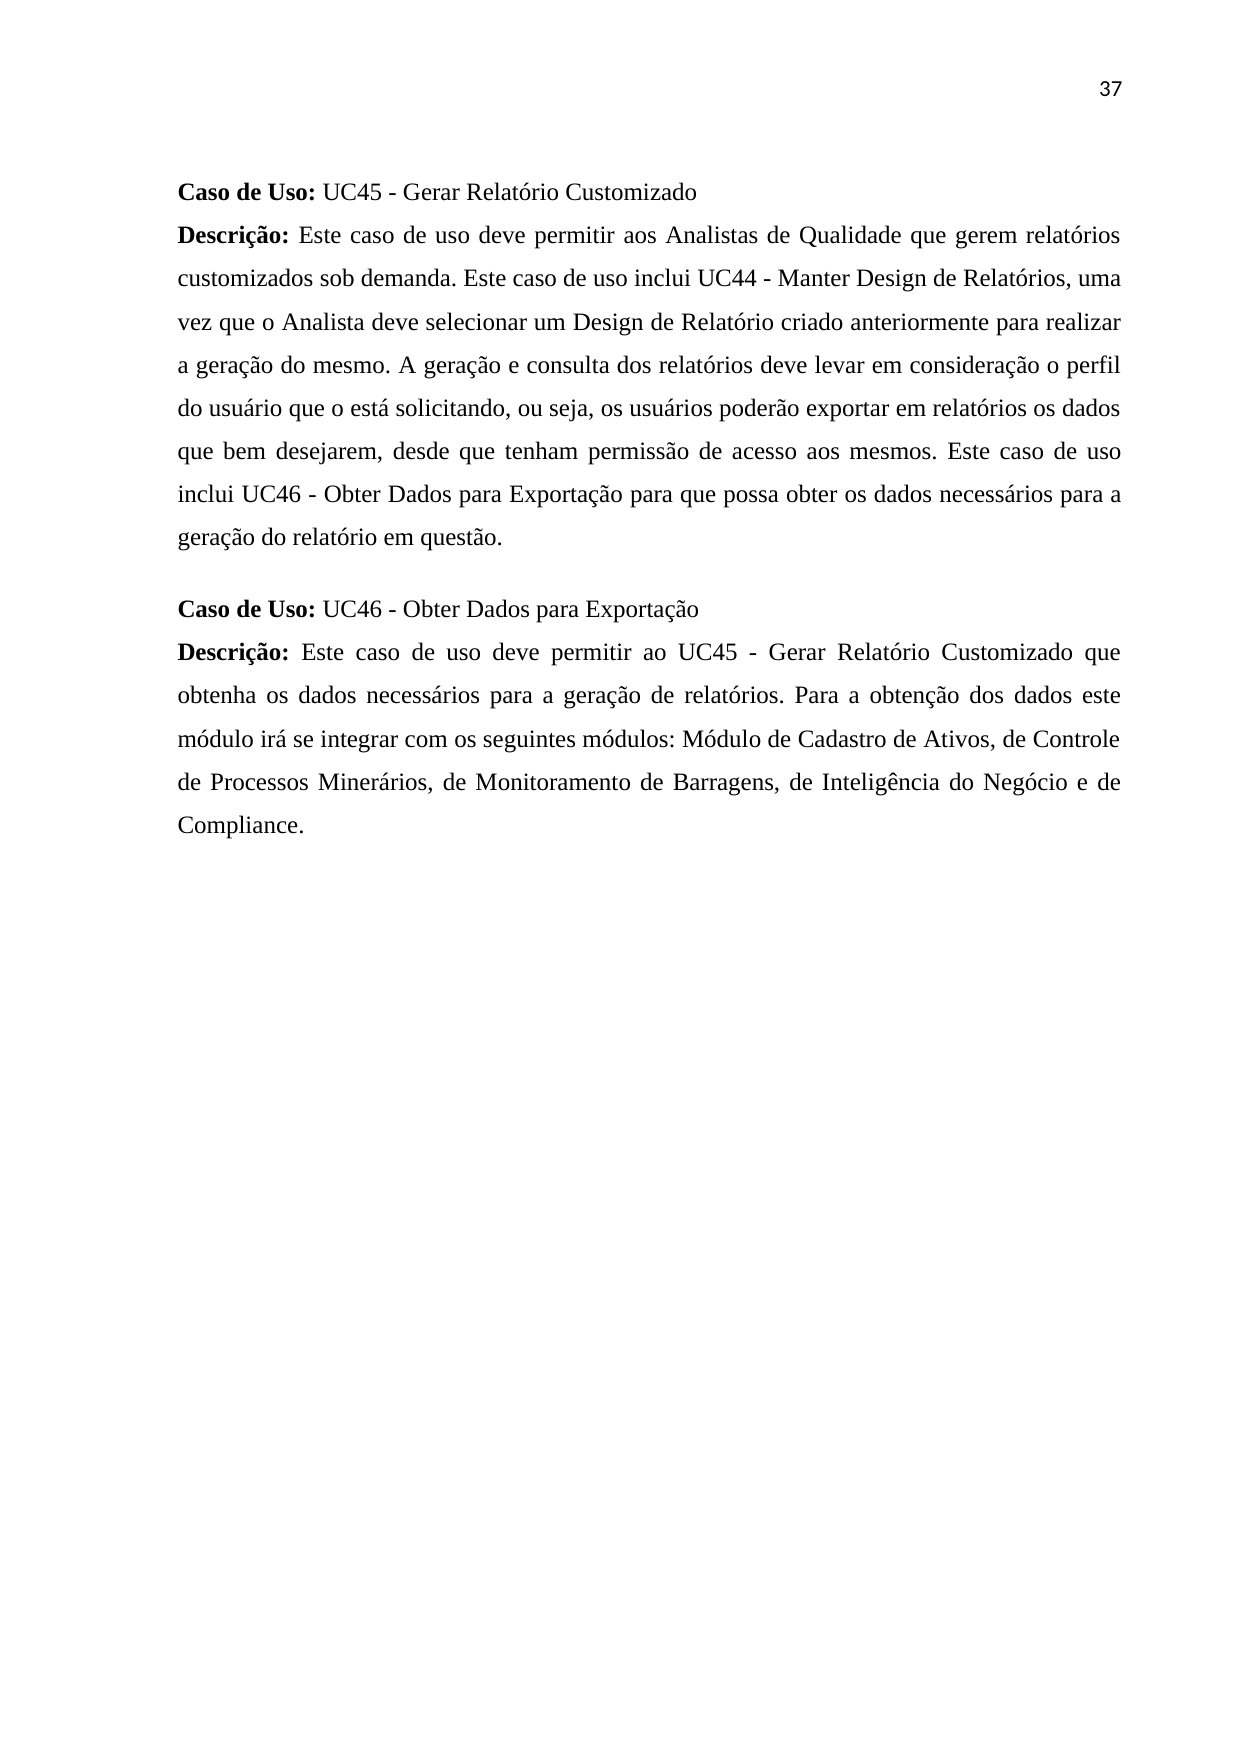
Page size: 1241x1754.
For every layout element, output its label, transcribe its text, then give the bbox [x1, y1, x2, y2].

text Descrição: Este caso de uso deve permitir aos Analistas de Qualidade que gerem relatórios customizados sob demanda. Este caso de uso inclui UC44 - Manter Design de Relatórios, uma vez que o Analista deve selecionar um Design de Relatório criado anteriormente para realizar a geração do mesmo. A geração e consulta dos relatórios deve levar em consideração o perfil do usuário que o está solicitando, ou seja, os usuários poderão exportar em relatórios os dados que bem desejarem, desde que tenham permissão de acesso aos mesmos. Este caso de uso inclui UC46 - Obter Dados para Exportação para que possa obter os dados necessários para a geração do relatório em questão. [177, 220, 1122, 551]
text Descrição: Este caso de uso deve permitir ao UC45 - Gerar Relatório Customizado que obtenha os dados necessários para a geração de relatórios. Para a obtenção dos dados este módulo irá se integrar com os seguintes módulos: Módulo de Cadastro de Ativos, de Controle de Processos Minerários, de Monitoramento de Barragens, de Inteligência do Negócio e de Compliance. [177, 637, 1122, 839]
text Caso de Uso: UC46 - Obter Dados para Exportação [177, 594, 1122, 623]
text Caso de Uso: UC45 - Gerar Relatório Customizado [177, 177, 1122, 206]
